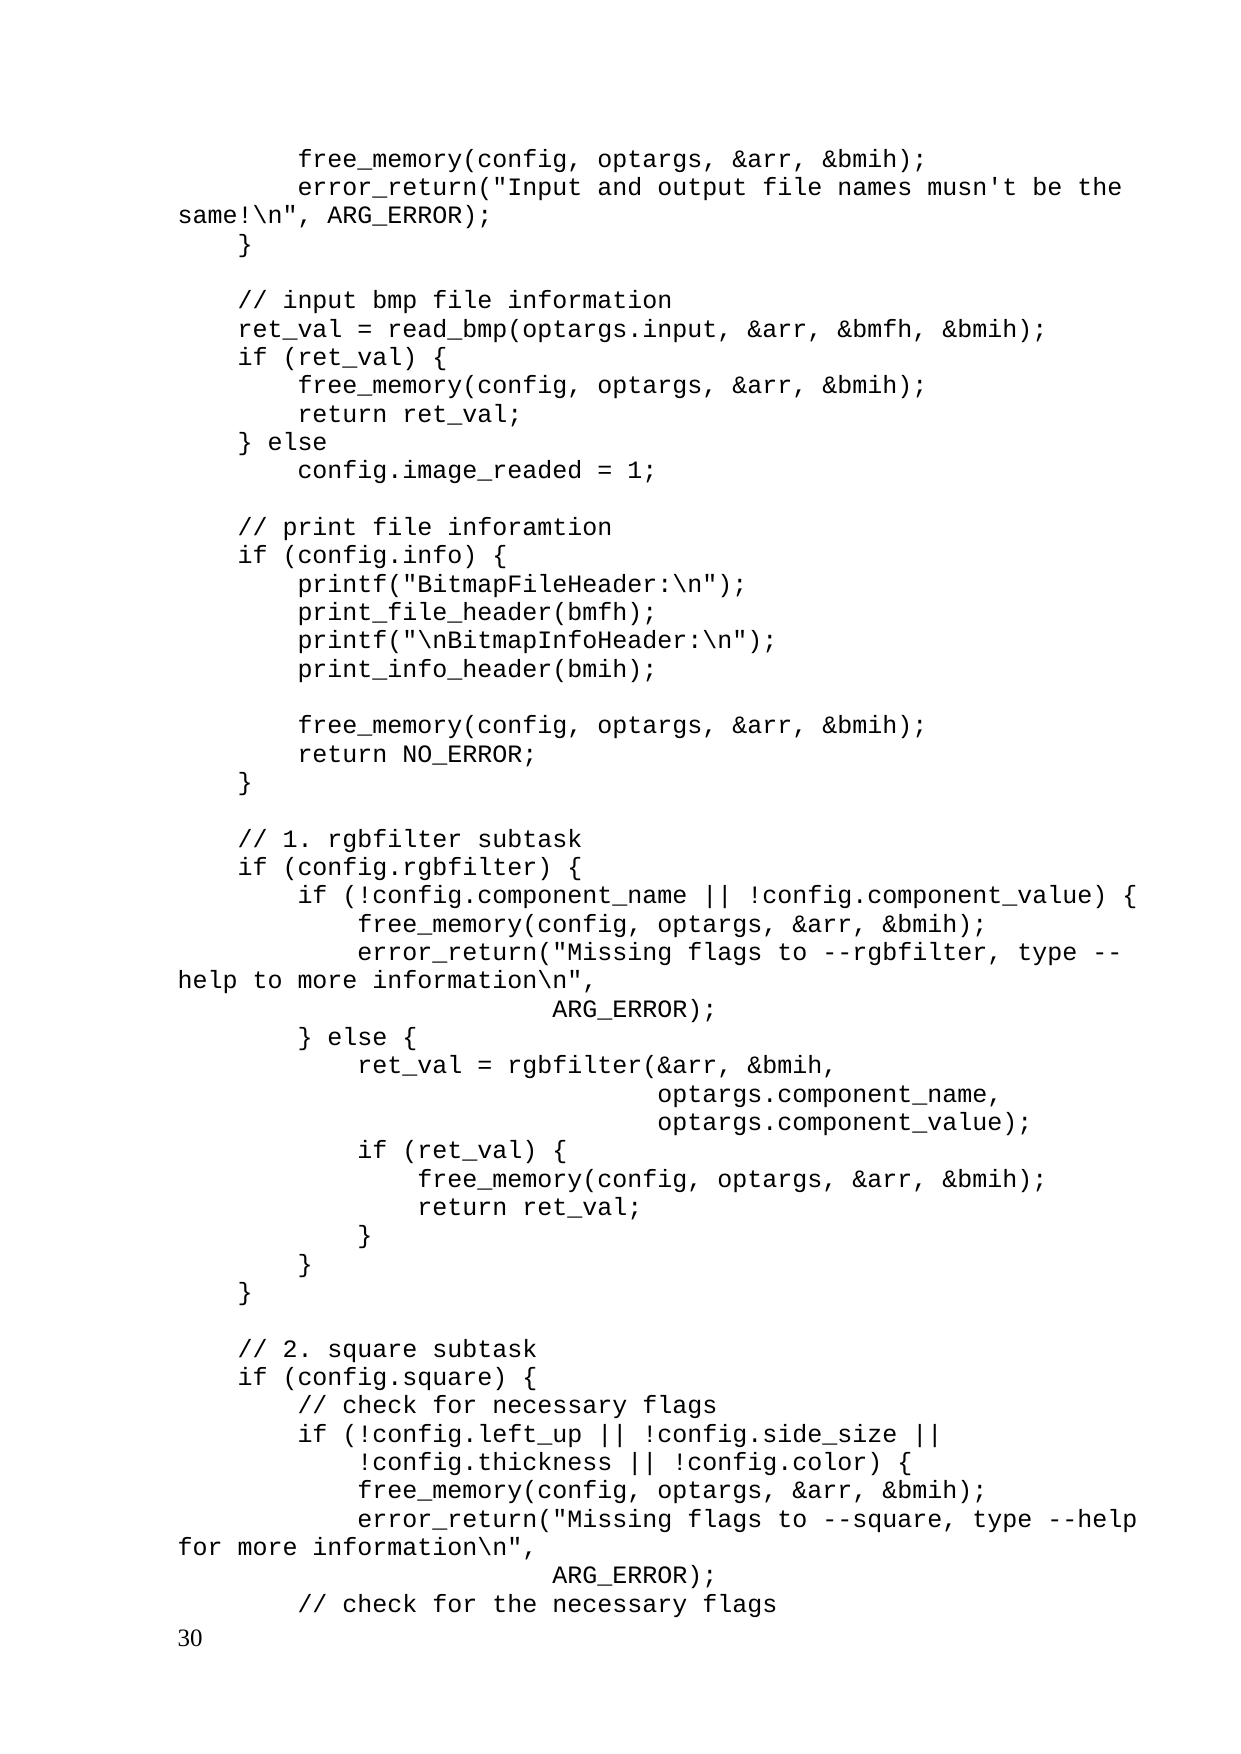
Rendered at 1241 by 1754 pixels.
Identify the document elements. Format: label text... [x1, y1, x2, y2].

text } [177, 770, 1181, 798]
text return ret_val; [177, 1195, 1181, 1223]
text error_return("Input and output file names musn't be the same!\n", ARG_ERROR); [177, 175, 1181, 231]
text if (config.info) { [177, 543, 1181, 571]
text free_memory(config, optargs, &arr, &bmih); [177, 713, 1181, 741]
text if (!config.left_up || !config.side_size || [177, 1421, 1181, 1450]
text // 1. rgbfilter subtask [177, 826, 1181, 855]
text ARG_ERROR); [177, 996, 1181, 1025]
text error_return("Missing flags to --rgbfilter, type --help to more information\n", [177, 940, 1181, 996]
text } [177, 1251, 1181, 1280]
text ret_val = read_bmp(optargs.input, &arr, &bmfh, &bmih); [177, 316, 1181, 345]
text return NO_ERROR; [177, 741, 1181, 770]
text optargs.component_value); [177, 1110, 1181, 1138]
text } [177, 1223, 1181, 1251]
text printf("\nBitmapInfoHeader:\n"); [177, 628, 1181, 656]
text free_memory(config, optargs, &arr, &bmih); [177, 1166, 1181, 1195]
text optargs.component_name, [177, 1081, 1181, 1110]
text } [177, 1280, 1181, 1308]
text free_memory(config, optargs, &arr, &bmih); [177, 911, 1181, 940]
text free_memory(config, optargs, &arr, &bmih); [177, 146, 1181, 175]
text } else [177, 430, 1181, 458]
text !config.thickness || !config.color) { [177, 1450, 1181, 1478]
text ARG_ERROR); [177, 1563, 1181, 1591]
text print_file_header(bmfh); [177, 600, 1181, 628]
text print_info_header(bmih); [177, 656, 1181, 685]
text if (config.rgbfilter) { [177, 855, 1181, 883]
text error_return("Missing flags to --square, type --help for more information\n", [177, 1506, 1181, 1563]
text free_memory(config, optargs, &arr, &bmih); [177, 1478, 1181, 1506]
text // print file inforamtion [177, 515, 1181, 543]
text config.image_readed = 1; [177, 458, 1181, 486]
text free_memory(config, optargs, &arr, &bmih); [177, 373, 1181, 401]
text // input bmp file information [177, 288, 1181, 316]
text ret_val = rgbfilter(&arr, &bmih, [177, 1053, 1181, 1081]
text if (ret_val) { [177, 345, 1181, 373]
text return ret_val; [177, 401, 1181, 430]
text // check for necessary flags [177, 1393, 1181, 1421]
text } else { [177, 1025, 1181, 1053]
text // check for the necessary flags [177, 1591, 1181, 1620]
text } [177, 231, 1181, 260]
text if (!config.component_name || !config.component_value) { [177, 883, 1181, 911]
text printf("BitmapFileHeader:\n"); [177, 571, 1181, 600]
text // 2. square subtask [177, 1336, 1181, 1365]
text if (config.square) { [177, 1365, 1181, 1393]
text if (ret_val) { [177, 1138, 1181, 1166]
